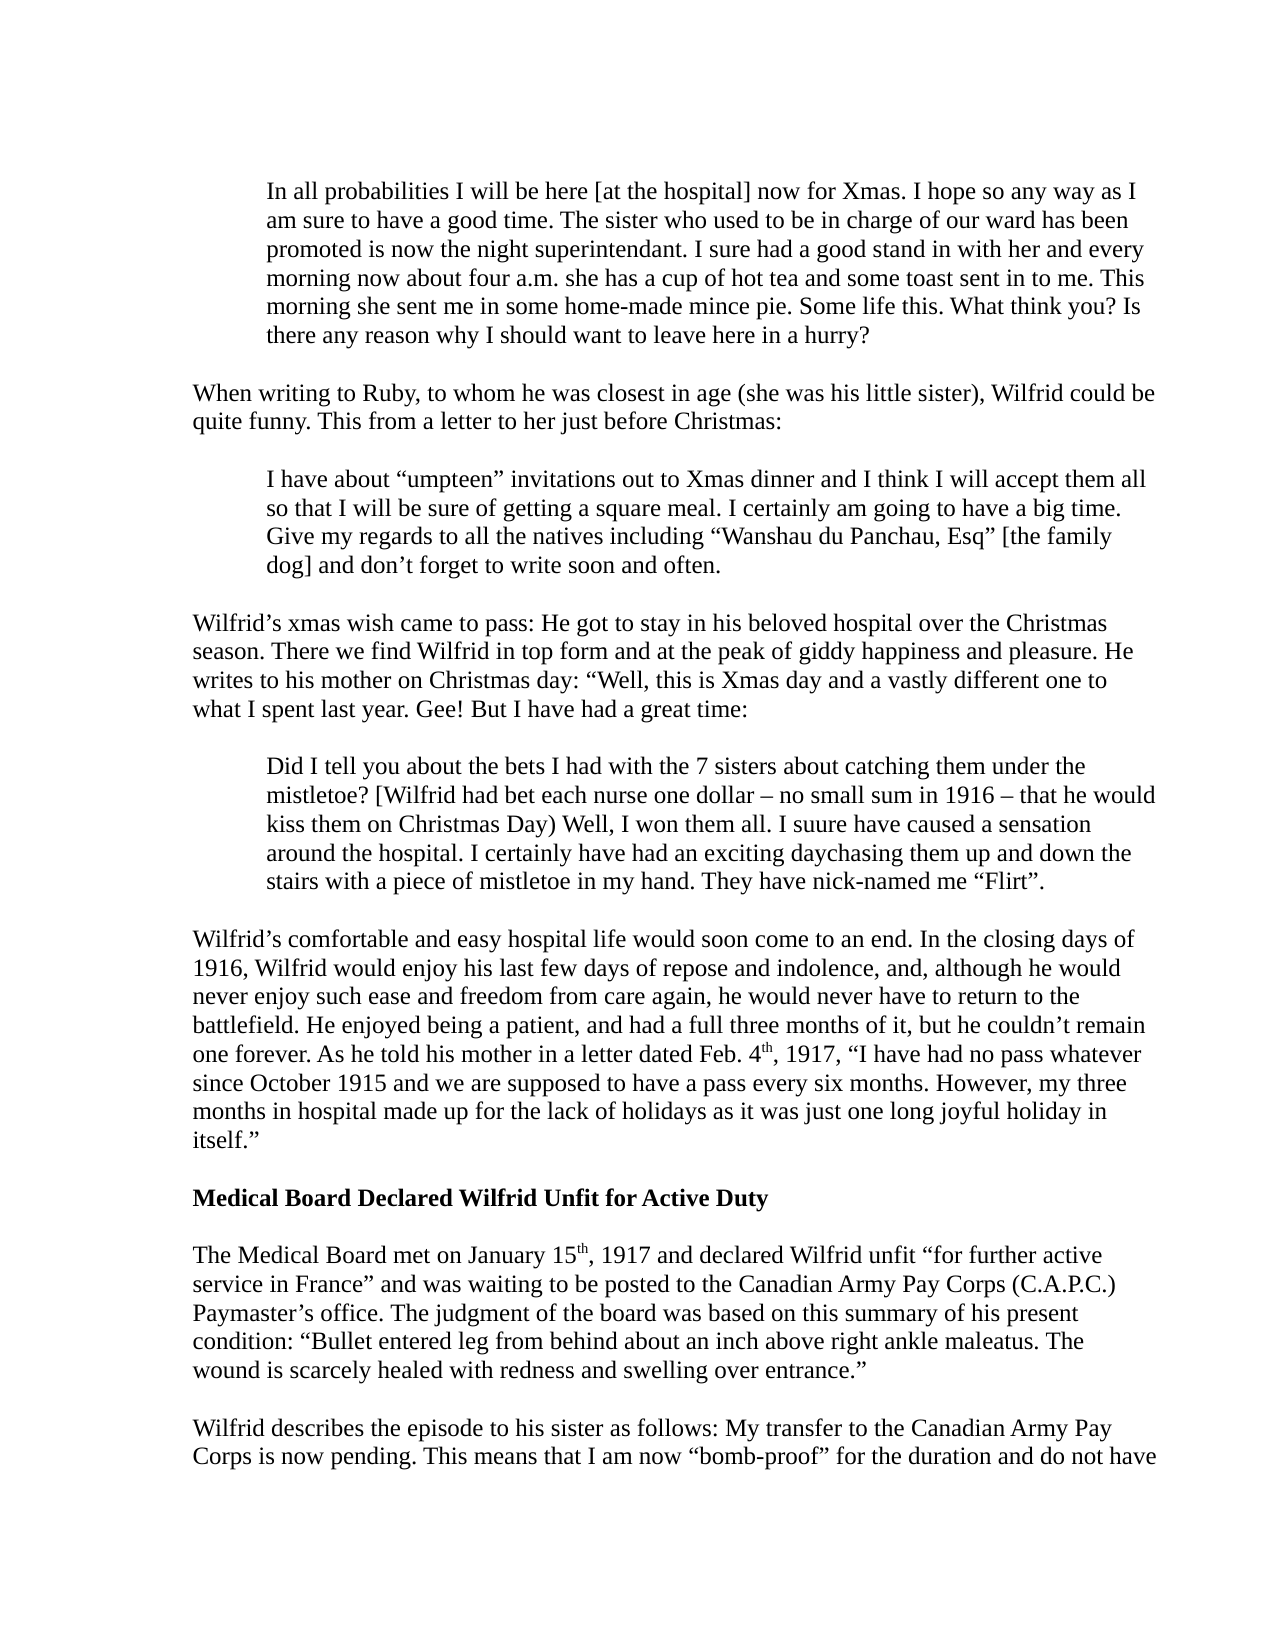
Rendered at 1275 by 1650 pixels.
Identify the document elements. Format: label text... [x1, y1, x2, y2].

text I have about “umpteen” invitations out to Xmas dinner and I think I will accept them all so that I will be sure of getting a square meal. I certainly am going to have a big time. Give my regards to all the natives including “Wanshau du Panchau, Esq” [the family dog] and don’t forget to write soon and often. [266, 464, 1158, 579]
text Wilfrid’s xmas wish came to pass: He got to stay in his beloved hospital over the Christmas season. There we find Wilfrid in top form and at the peak of giddy happiness and pleasure. He writes to his mother on Christmas day: “Well, this is Xmas day and a vastly different one to what I spent last year. Gee! But I have had a great time: [192, 608, 1158, 723]
text The Medical Board met on January 15th, 1917 and declared Wilfrid unfit “for further active service in France” and was waiting to be posted to the Canadian Army Pay Corps (C.A.P.C.) Paymaster’s office. The judgment of the board was based on this summary of his present condition: “Bullet entered leg from behind about an inch above right ankle maleatus. The wound is scarcely healed with redness and swelling over entrance.” [192, 1240, 1158, 1384]
text Wilfrid’s comfortable and easy hospital life would soon come to an end. In the closing days of 1916, Wilfrid would enjoy his last few days of repose and indolence, and, although he would never enjoy such ease and freedom from care again, he would never have to return to the battlefield. He enjoyed being a patient, and had a full three months of it, but he couldn’t remain one forever. As he told his mother in a letter dated Feb. 4th, 1917, “I have had no pass whatever since October 1915 and we are supposed to have a pass every six months. However, my three months in hospital made up for the lack of holidays as it was just one long joyful holiday in itself.” [192, 924, 1158, 1154]
text When writing to Ruby, to whom he was closest in age (she was his little sister), Wilfrid could be quite funny. This from a letter to her just before Christmas: [192, 378, 1158, 435]
text Medical Board Declared Wilfrid Unfit for Active Duty [192, 1183, 1158, 1211]
text Wilfrid describes the episode to his sister as follows: My transfer to the Canadian Army Pay Corps is now pending. This means that I am now “bomb-proof” for the duration and do not have [192, 1413, 1158, 1470]
text Did I tell you about the bets I had with the 7 sisters about catching them under the mistletoe? [Wilfrid had bet each nurse one dollar – no small sum in 1916 – that he would kiss them on Christmas Day) Well, I won them all. I suure have caused a sensation around the hospital. I certainly have had an exciting daychasing them up and down the stairs with a piece of mistletoe in my hand. They have nick-named me “Flirt”. [266, 751, 1158, 895]
text In all probabilities I will be here [at the hospital] now for Xmas. I hope so any way as I am sure to have a good time. The sister who used to be in charge of our ward has been promoted is now the night superintendant. I sure had a good stand in with her and every morning now about four a.m. she has a cup of hot tea and some toast sent in to me. This morning she sent me in some home-made mince pie. Some life this. What think you? Is there any reason why I should want to leave here in a hurry? [266, 176, 1158, 349]
